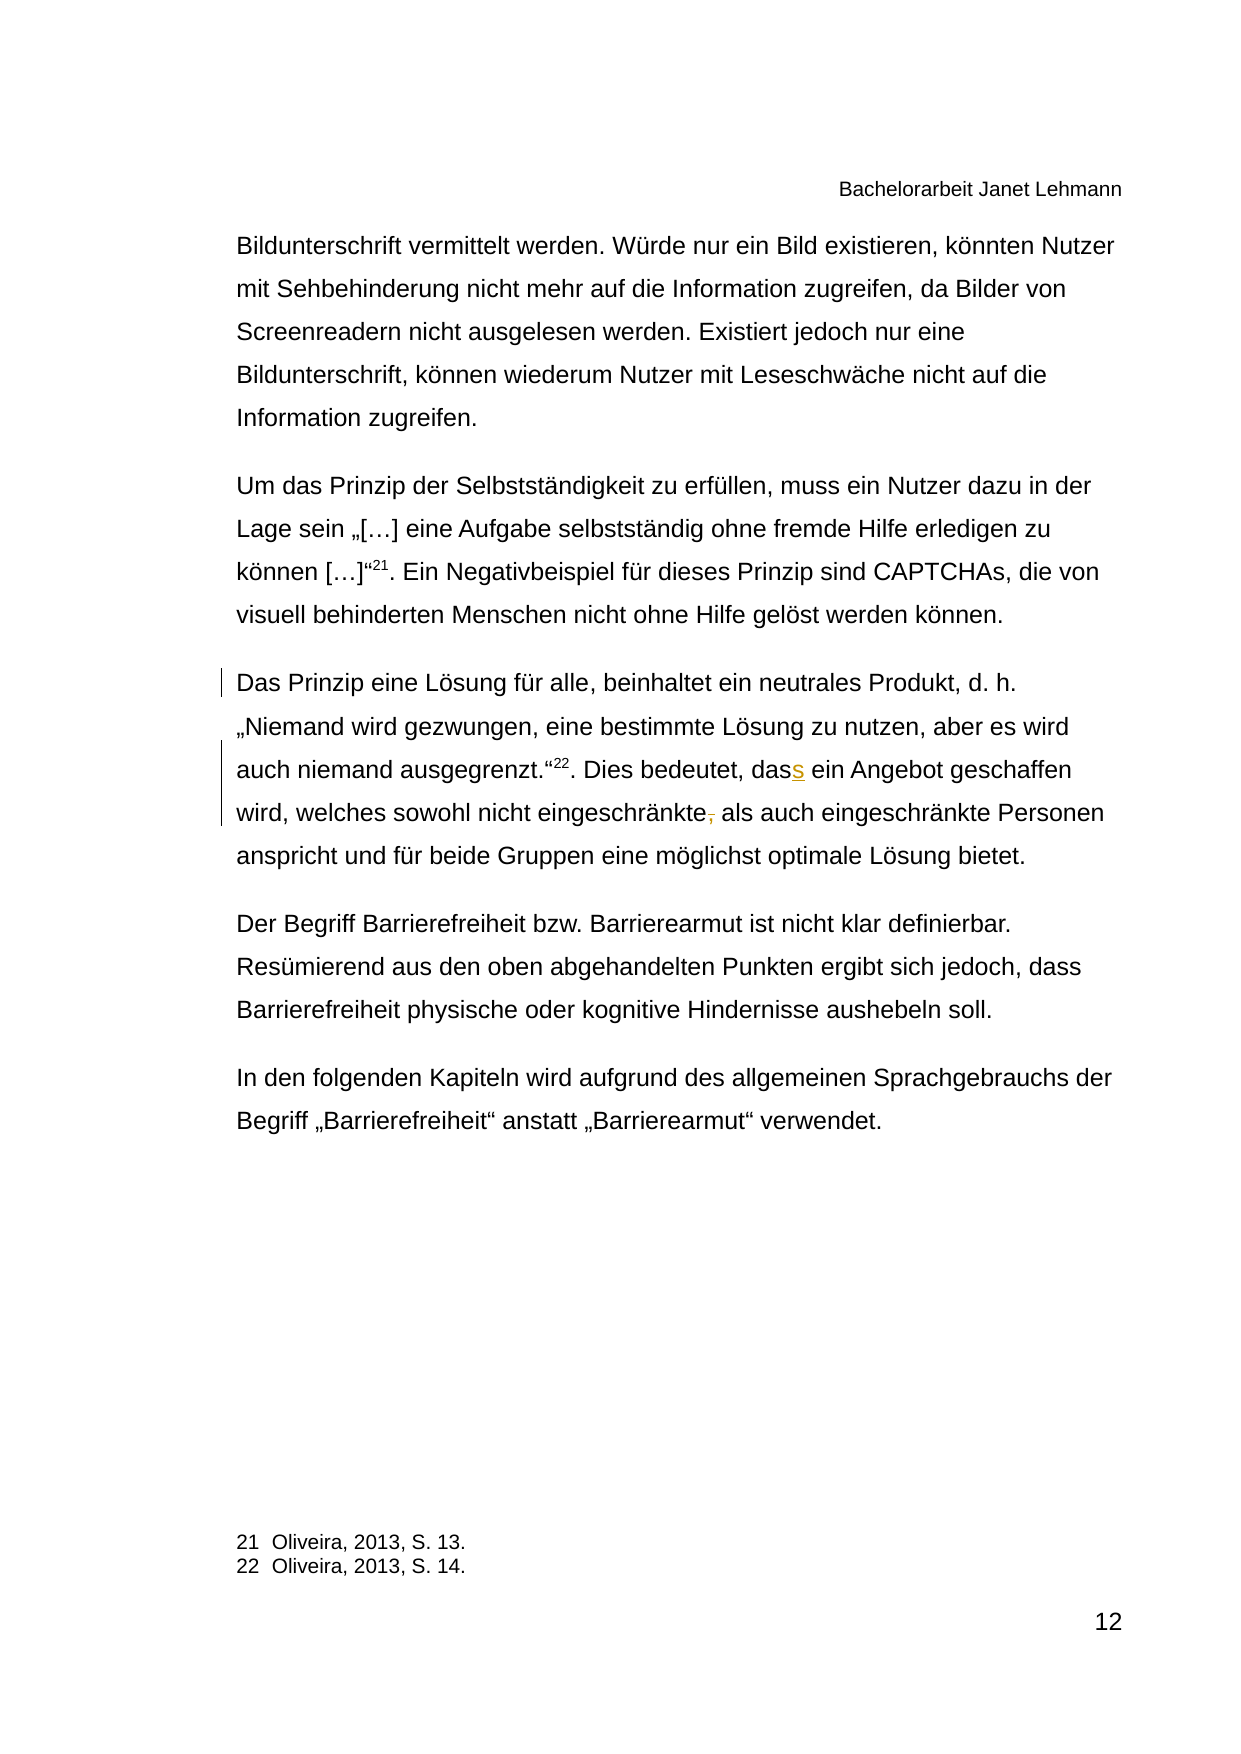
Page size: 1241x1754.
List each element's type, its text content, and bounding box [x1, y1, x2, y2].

text Bildunterschrift vermittelt werden. Würde nur ein Bild existieren, könnten Nutzer mit Sehbehinderung nicht mehr auf die Information zugreifen, da Bilder von Screenreadern nicht ausgelesen werden. Existiert jedoch nur eine Bildunterschrift, können wiederum Nutzer mit Leseschwäche nicht auf die Information zugreifen. [236, 231, 1122, 432]
text Oliveira, 2013, S. 14. [236, 1554, 1122, 1578]
text In den folgenden Kapiteln wird aufgrund des allgemeinen Sprachgebrauchs der Begriff „Barrierefreiheit“ anstatt „Barrierearmut“ verwendet. [236, 1063, 1122, 1135]
text Um das Prinzip der Selbstständigkeit zu erfüllen, muss ein Nutzer dazu in der Lage sein „[…] eine Aufgabe selbstständig ohne fremde Hilfe erledigen zu können […]“. Ein Negativbeispiel für dieses Prinzip sind CAPTCHAs, die von visuell behinderten Menschen nicht ohne Hilfe gelöst werden können. [236, 471, 1122, 629]
text Der Begriff Barrierefreiheit bzw. Barrierearmut ist nicht klar definierbar. Resümierend aus den oben abgehandelten Punkten ergibt sich jedoch, dass Barrierefreiheit physische oder kognitive Hindernisse aushebeln soll. [236, 909, 1122, 1024]
text Oliveira, 2013, S. 13. [236, 1530, 1122, 1554]
text Das Prinzip eine Lösung für alle, beinhaltet ein neutrales Produkt, d. h. „Niemand wird gezwungen, eine bestimmte Lösung zu nutzen, aber es wird auch niemand ausgegrenzt.“. Dies bedeutet, dass ein Angebot geschaffen wird, welches sowohl nicht eingeschränkte als auch eingeschränkte Personen anspricht und für beide Gruppen eine möglichst optimale Lösung bietet. [236, 668, 1122, 869]
